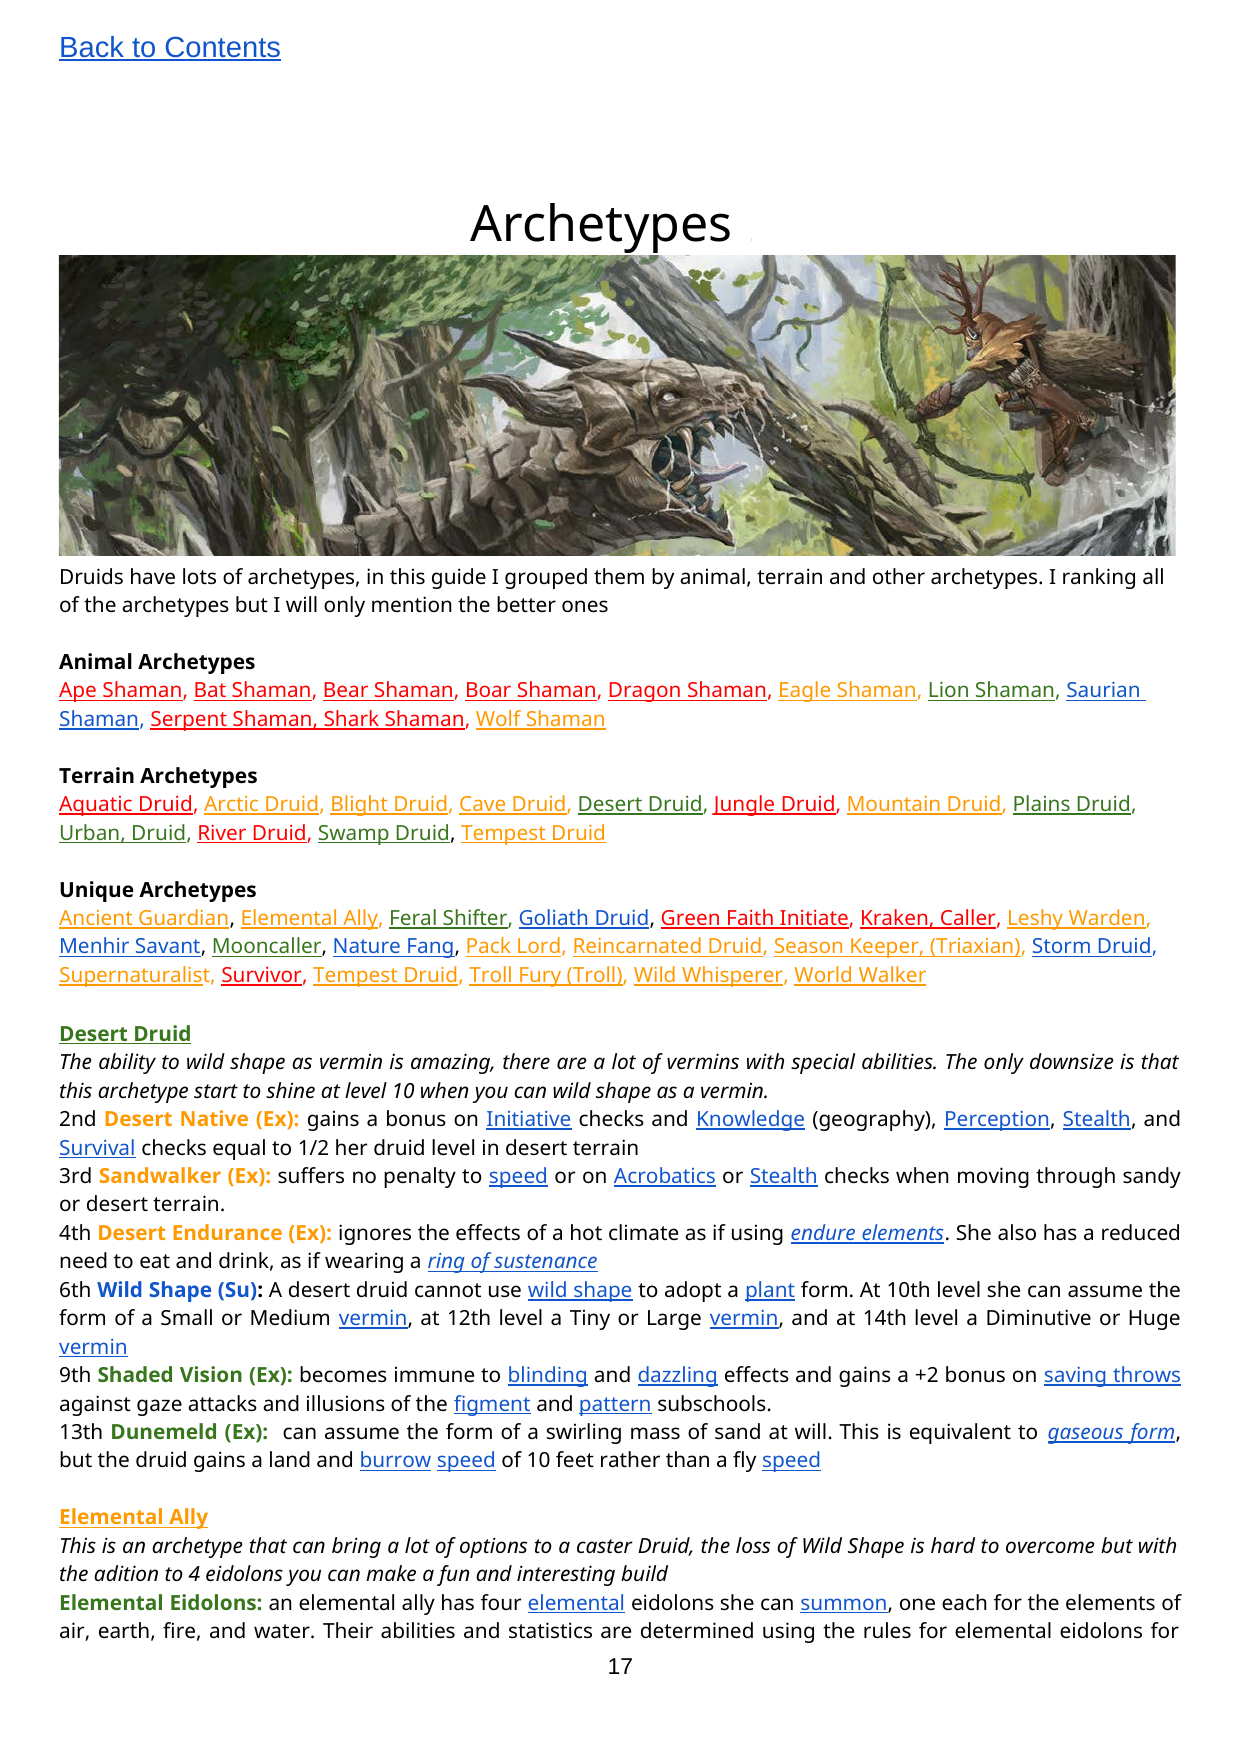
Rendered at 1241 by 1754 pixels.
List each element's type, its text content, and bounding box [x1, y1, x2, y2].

text Elemental Eidolons: an elemental ally has four elemental eidolons she can summon, one each for the elements of air, earth, fire, and water. Their abilities and statistics are determined using the rules for elemental eidolons for [59, 1588, 1181, 1644]
text 3rd Sandwalker (Ex): suffers no penalty to speed or on Acrobatics or Stealth checks when moving through sandy or desert terrain. [59, 1161, 1181, 1218]
text 13th Dunemeld (Ex): can assume the form of a swirling mass of sand at will. This is equivalent to gaseous form, but the druid gains a land and burrow speed of 10 feet rather than a fly speed [59, 1417, 1181, 1474]
text Elemental Ally [59, 1502, 1181, 1531]
text 6th Wild Shape (Su): A desert druid cannot use wild shape to adopt a plant form. At 10th level she can assume the form of a Small or Medium vermin, at 12th level a Tiny or Large vermin, and at 14th level a Diminutive or Huge vermin [59, 1275, 1181, 1360]
text Unique Archetypes [59, 875, 1181, 903]
text Druids have lots of archetypes, in this guide I grouped them by animal, terrain and other archetypes. I ranking all of the archetypes but I will only mention the better ones [59, 562, 1181, 619]
text 2nd Desert Native (Ex): gains a bonus on Initiative checks and Knowledge (geography), Perception, Stealth, and Survival checks equal to 1/2 her druid level in desert terrain [59, 1104, 1181, 1161]
text Aquatic Druid, Arctic Druid, Blight Druid, Cave Druid, Desert Druid, Jungle Druid, Mountain Druid, Plains Druid, Urban, Druid, River Druid, Swamp Druid, Tempest Druid [59, 789, 1181, 846]
text This is an archetype that can bring a lot of options to a caster Druid, the loss of Wild Shape is hard to overcome but with the adition to 4 eidolons you can make a fun and interesting build [59, 1531, 1181, 1588]
title Archetypes [59, 188, 1181, 256]
text The ability to wild shape as vermin is amazing, there are a lot of vermins with special abilities. The only downsize is that this archetype start to shine at level 10 when you can wild shape as a vermin. [59, 1047, 1181, 1104]
text 9th Shaded Vision (Ex): becomes immune to blinding and dazzling effects and gains a +2 bonus on saving throws against gaze attacks and illusions of the figment and pattern subschools. [59, 1360, 1181, 1417]
text Ancient Guardian, Elemental Ally, Feral Shifter, Goliath Druid, Green Faith Initiate, Kraken, Caller, Leshy Warden, Menhir Savant, Mooncaller, Nature Fang, Pack Lord, Reincarnated Druid, Season Keeper, (Triaxian), Storm Druid, Supernaturalist, Survivor, Tempest Druid, Troll Fury (Troll), Wild Whisperer, World Walker [59, 903, 1181, 988]
text Terrain Archetypes [59, 761, 1181, 789]
text Ape Shaman, Bat Shaman, Bear Shaman, Boar Shaman, Dragon Shaman, Eagle Shaman, Lion Shaman, Saurian Shaman, Serpent Shaman, Shark Shaman, Wolf Shaman [59, 676, 1181, 732]
text Animal Archetypes [59, 647, 1181, 676]
picture [58, 255, 1176, 556]
text Desert Druid [59, 1019, 1181, 1047]
text 4th Desert Endurance (Ex): ignores the effects of a hot climate as if using endure elements. She also has a reduced need to eat and drink, as if wearing a ring of sustenance [59, 1218, 1181, 1275]
